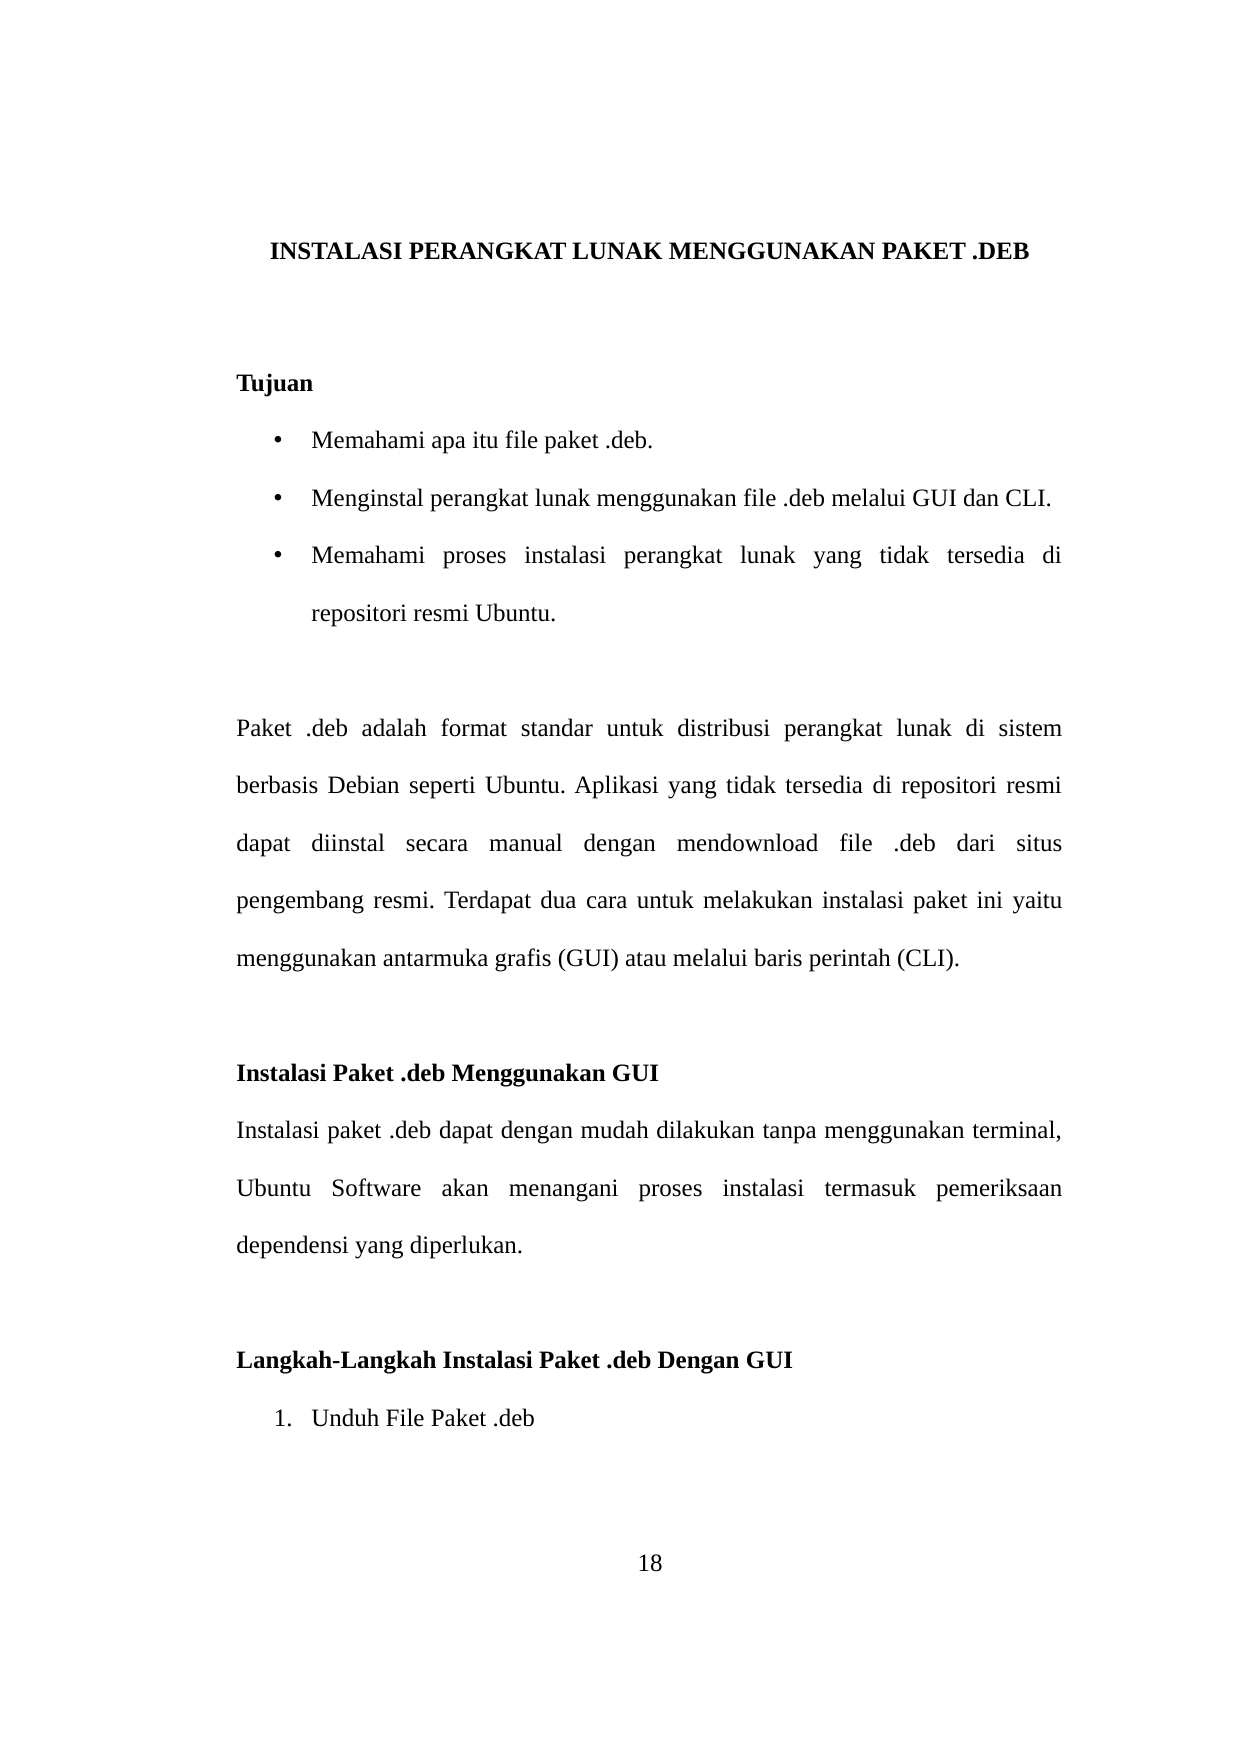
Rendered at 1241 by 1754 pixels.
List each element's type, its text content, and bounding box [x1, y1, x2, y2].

list Memahami proses instalasi perangkat lunak yang tidak tersedia di repositori resmi Ubuntu. [274, 540, 1063, 627]
text Paket .deb adalah format standar untuk distribusi perangkat lunak di sistem berbasis Debian seperti Ubuntu. Aplikasi yang tidak tersedia di repositori resmi dapat diinstal secara manual dengan mendownload file .deb dari situs pengembang resmi. Terdapat dua cara untuk melakukan instalasi paket ini yaitu menggunakan antarmuka grafis (GUI) atau melalui baris perintah (CLI). [236, 713, 1063, 972]
text Instalasi paket .deb dapat dengan mudah dilakukan tanpa menggunakan terminal, Ubuntu Software akan menangani proses instalasi termasuk pemeriksaan dependensi yang diperlukan. [236, 1115, 1063, 1259]
subtitle Instalasi Paket .deb Menggunakan GUI [236, 1058, 1063, 1087]
list Menginstal perangkat lunak menggunakan file .deb melalui GUI dan CLI. [274, 483, 1063, 512]
subtitle Langkah-Langkah Instalasi Paket .deb Dengan GUI [236, 1345, 1063, 1374]
subtitle Instalasi Perangkat Lunak Menggunakan Paket .deb [236, 236, 1063, 265]
list Memahami apa itu file paket .deb. [274, 425, 1063, 454]
text Tujuan [236, 368, 1063, 397]
list Unduh File Paket .deb [274, 1403, 1063, 1432]
